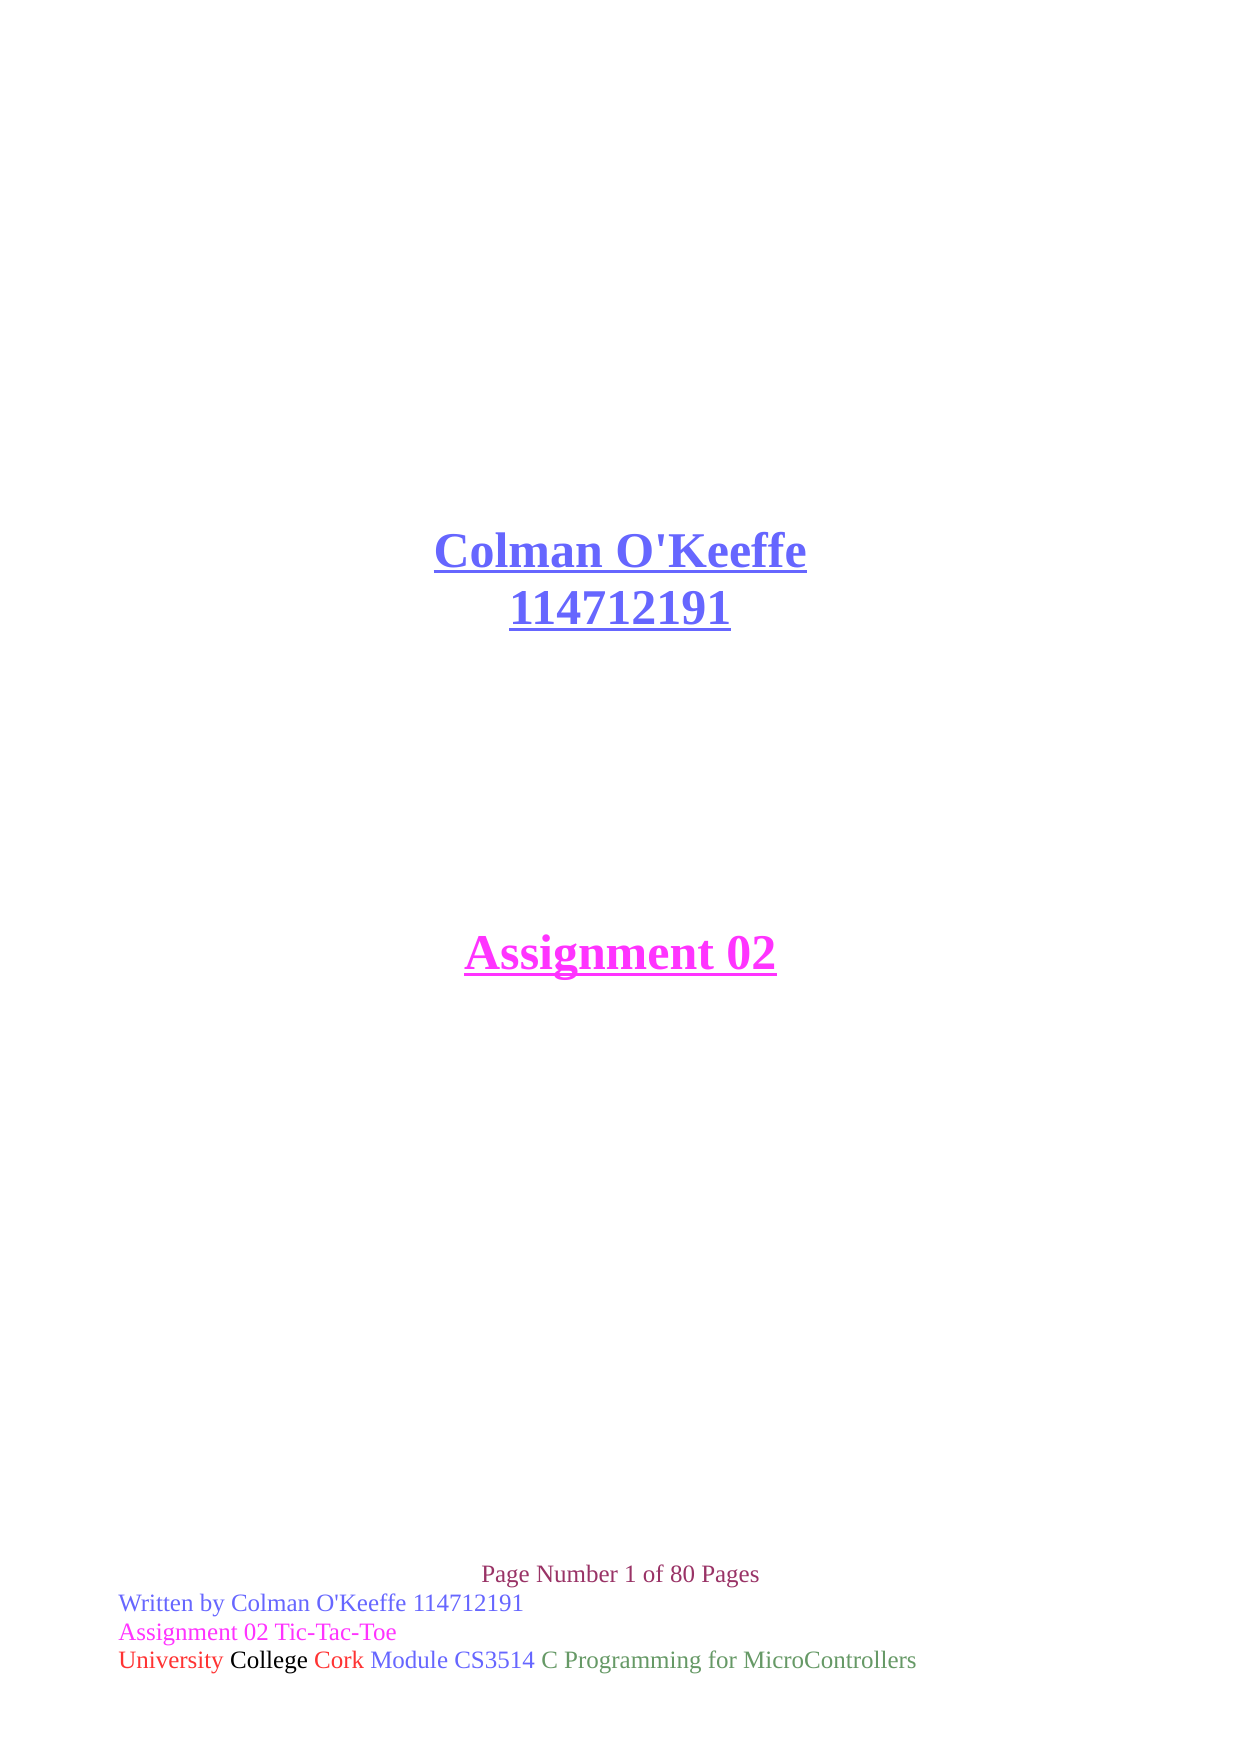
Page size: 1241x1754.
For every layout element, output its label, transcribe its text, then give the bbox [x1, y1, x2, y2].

text Assignment 02 [118, 923, 1122, 981]
text 114712191 [118, 578, 1122, 636]
text Colman O'Keeffe [118, 521, 1122, 578]
